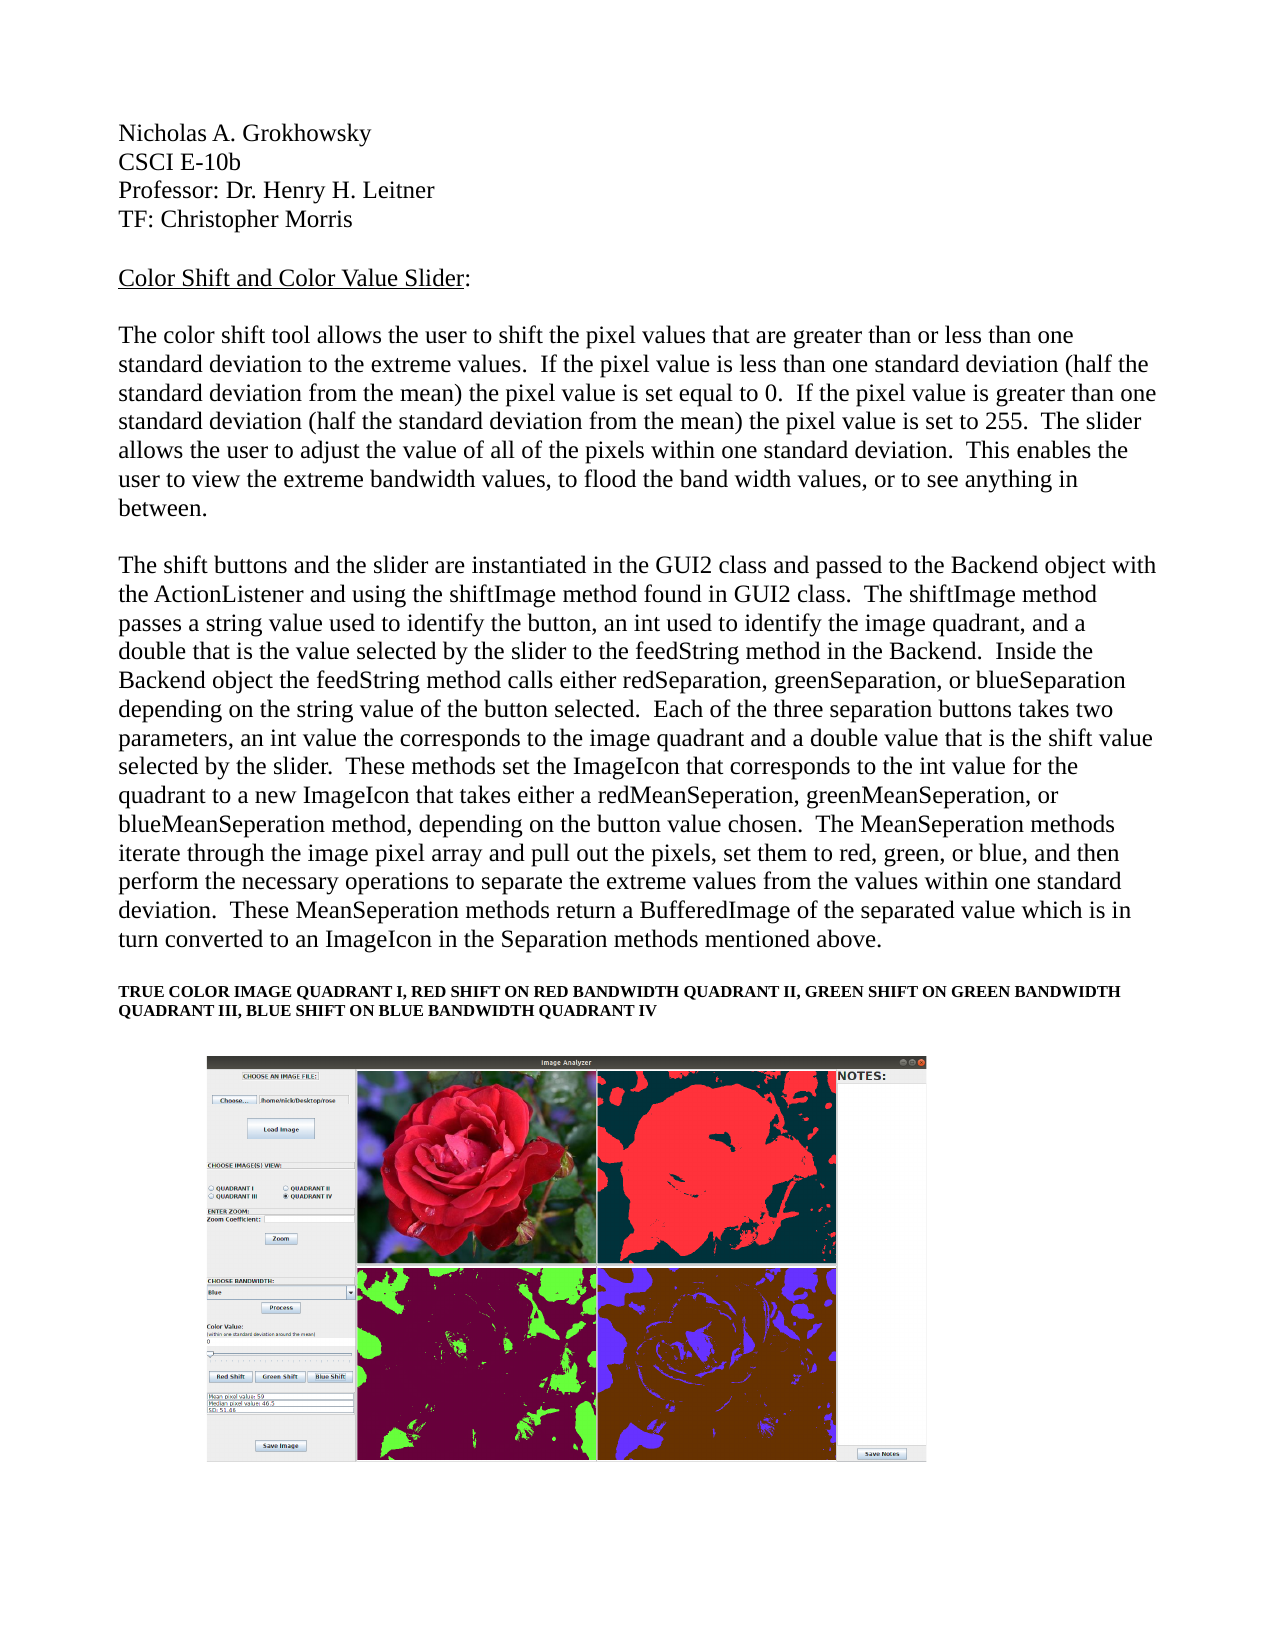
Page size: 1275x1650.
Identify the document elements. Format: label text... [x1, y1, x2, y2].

text TRUE COLOR IMAGE QUADRANT I, RED SHIFT ON RED BANDWIDTH QUADRANT II, GREEN SHIFT ON GREEN BANDWIDTH QUADRANT III, BLUE SHIFT ON BLUE BANDWIDTH QUADRANT IV [118, 981, 1157, 1020]
text The shift buttons and the slider are instantiated in the GUI2 class and passed to the Backend object with the ActionListener and using the shiftImage method found in GUI2 class. The shiftImage method passes a string value used to identify the button, an int used to identify the image quadrant, and a double that is the value selected by the slider to the feedString method in the Backend. Inside the Backend object the feedString method calls either redSeparation, greenSeparation, or blueSeparation depending on the string value of the button selected. Each of the three separation buttons takes two parameters, an int value the corresponds to the image quadrant and a double value that is the shift value selected by the slider. These methods set the ImageIcon that corresponds to the int value for the quadrant to a new ImageIcon that takes either a redMeanSeperation, greenMeanSeperation, or blueMeanSeperation method, depending on the button value chosen. The MeanSeperation methods iterate through the image pixel array and pull out the pixels, set them to red, green, or blue, and then perform the necessary operations to separate the extreme values from the values within one standard deviation. These MeanSeperation methods return a BufferedImage of the separated value which is in turn converted to an ImageIcon in the Separation methods mentioned above. [118, 550, 1157, 953]
text The color shift tool allows the user to shift the pixel values that are greater than or less than one standard deviation to the extreme values. If the pixel value is less than one standard deviation (half the standard deviation from the mean) the pixel value is set equal to 0. If the pixel value is greater than one standard deviation (half the standard deviation from the mean) the pixel value is set to 255. The slider allows the user to adjust the value of all of the pixels within one standard deviation. This enables the user to view the extreme bandwidth values, to flood the band width values, or to see anything in between. [118, 320, 1157, 521]
picture [206, 1056, 927, 1462]
text Color Shift and Color Value Slider: [118, 263, 1157, 291]
